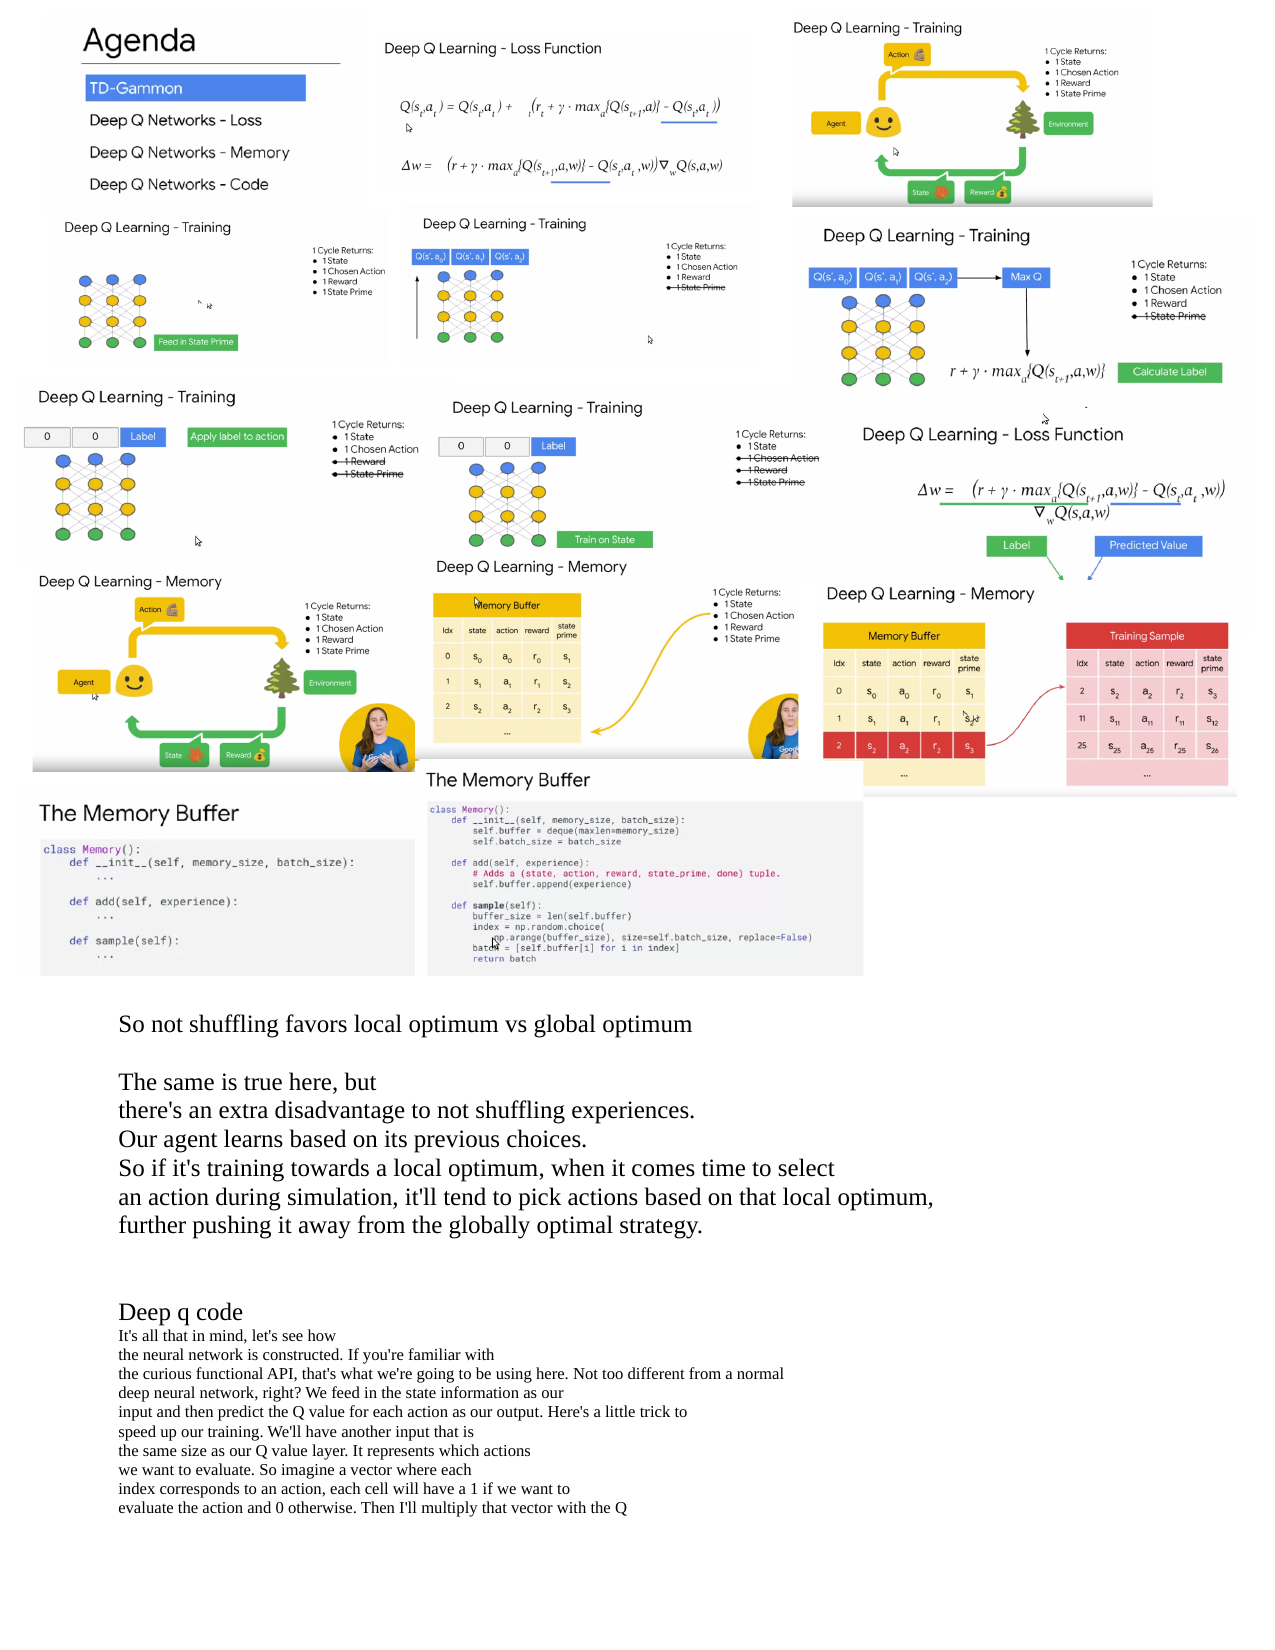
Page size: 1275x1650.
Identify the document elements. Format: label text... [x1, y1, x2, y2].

picture [792, 11, 1153, 207]
text input and then predict the Q value for each action as our output. Here's a little trick to [118, 1402, 1157, 1421]
text The same is true here, but [118, 1067, 1157, 1096]
text there's an extra disadvantage to not shuffling experiences. [118, 1096, 1157, 1124]
picture [17, 220, 1252, 976]
picture [44, 13, 389, 366]
text index corresponds to an action, each cell will have a 1 if we want to [118, 1479, 1157, 1498]
text Our agent learns based on its previous choices. [118, 1124, 1157, 1153]
text So if it's training towards a local optimum, when it comes time to select [118, 1153, 1157, 1182]
text evaluate the action and 0 otherwise. Then I'll multiply that vector with the Q [118, 1498, 1157, 1517]
text deep neural network, right? We feed in the state information as our [118, 1383, 1157, 1402]
text the neural network is constructed. If you're familiar with [118, 1345, 1157, 1364]
picture [378, 33, 750, 192]
text we want to evaluate. So imagine a vector where each [118, 1460, 1157, 1479]
text further pushing it away from the globally optimal strategy. [118, 1211, 1157, 1239]
text an action during simulation, it'll tend to pick actions based on that local optimum, [118, 1182, 1157, 1211]
text So not shuffling favors local optimum vs global optimum [118, 1009, 1157, 1038]
picture [405, 203, 759, 367]
text the same size as our Q value layer. It represents which actions [118, 1441, 1157, 1460]
text It's all that in mind, let's see how [118, 1326, 1157, 1345]
text speed up our training. We'll have another input that is [118, 1421, 1157, 1441]
text Deep q code [118, 1297, 1157, 1326]
text the curious functional API, that's what we're going to be using here. Not too different from a normal [118, 1364, 1157, 1383]
